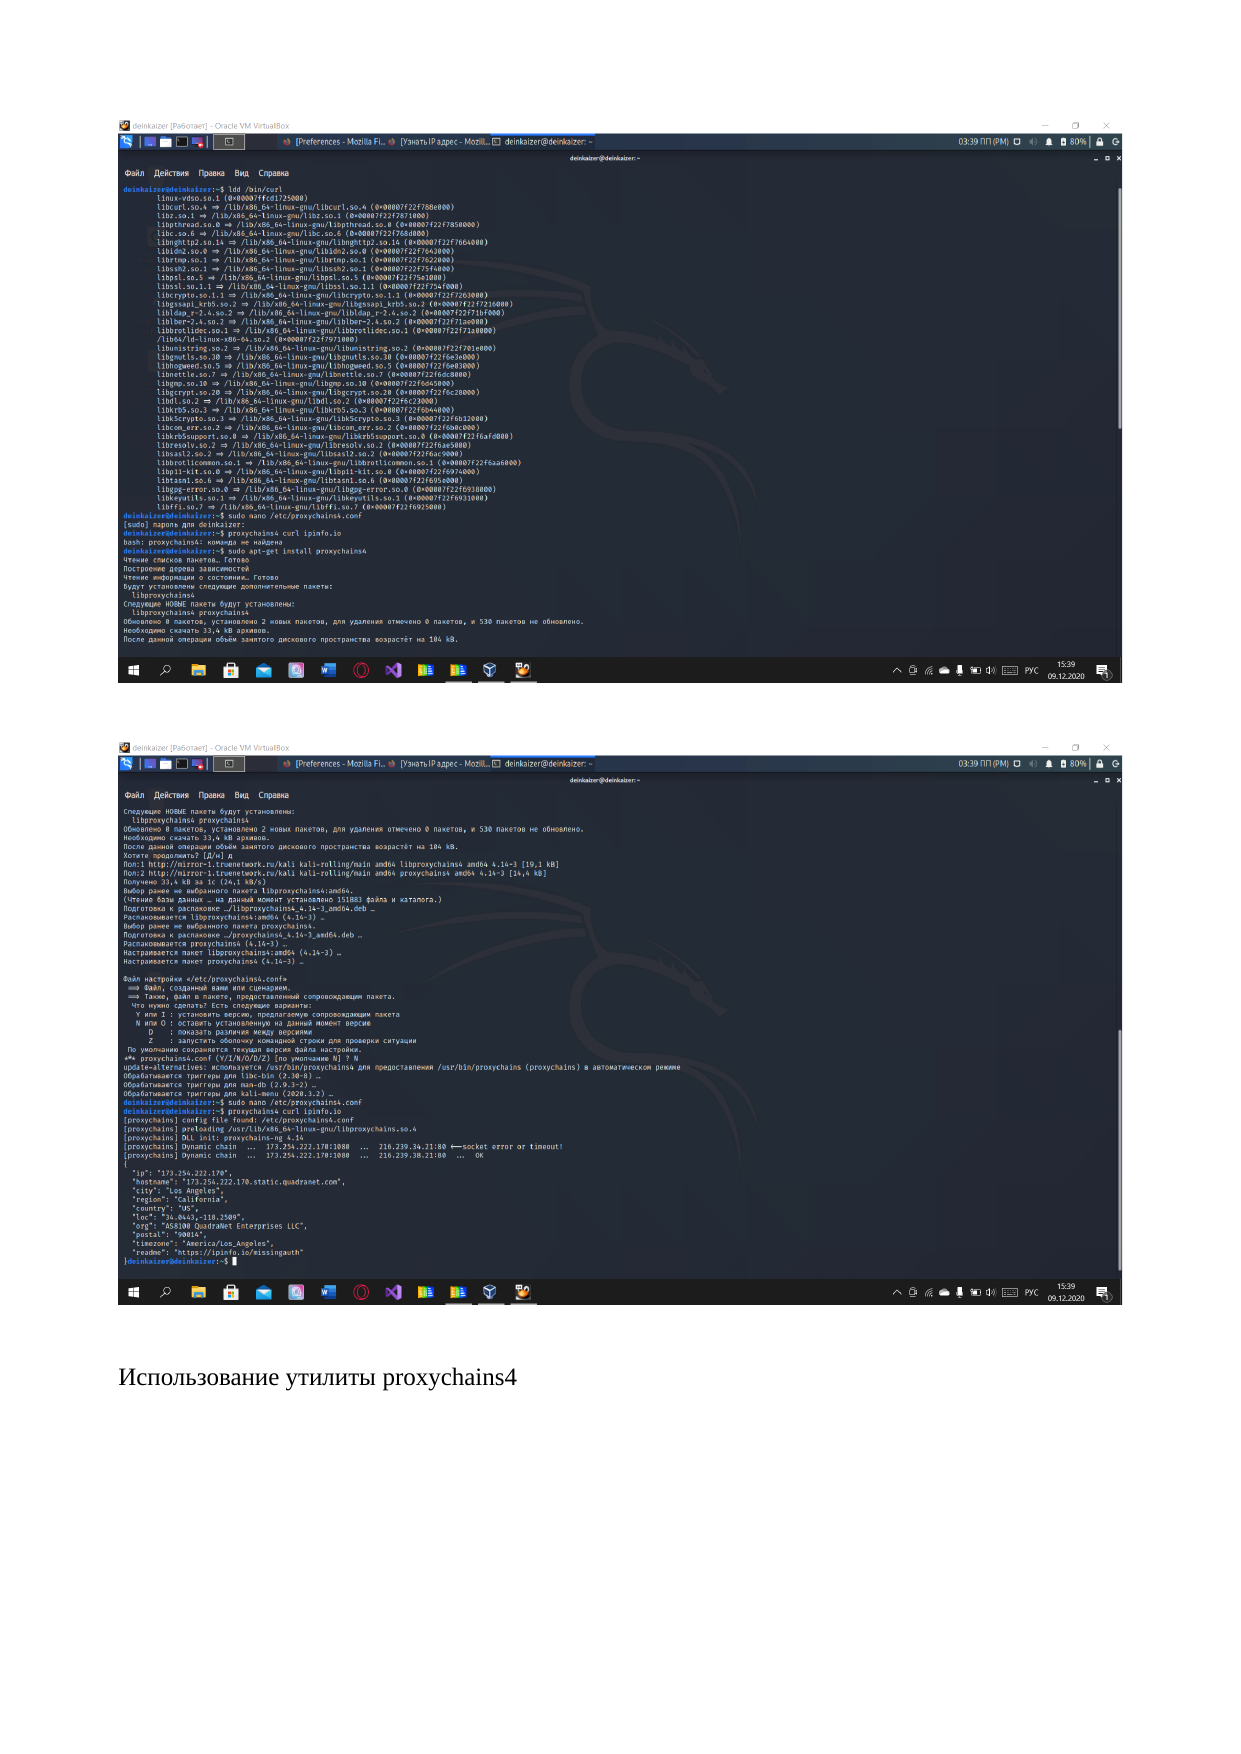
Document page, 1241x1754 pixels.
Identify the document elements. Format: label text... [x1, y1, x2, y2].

picture [118, 118, 1123, 683]
picture [118, 740, 1123, 1305]
text Использование утилиты proxychains4 [118, 1362, 1122, 1391]
